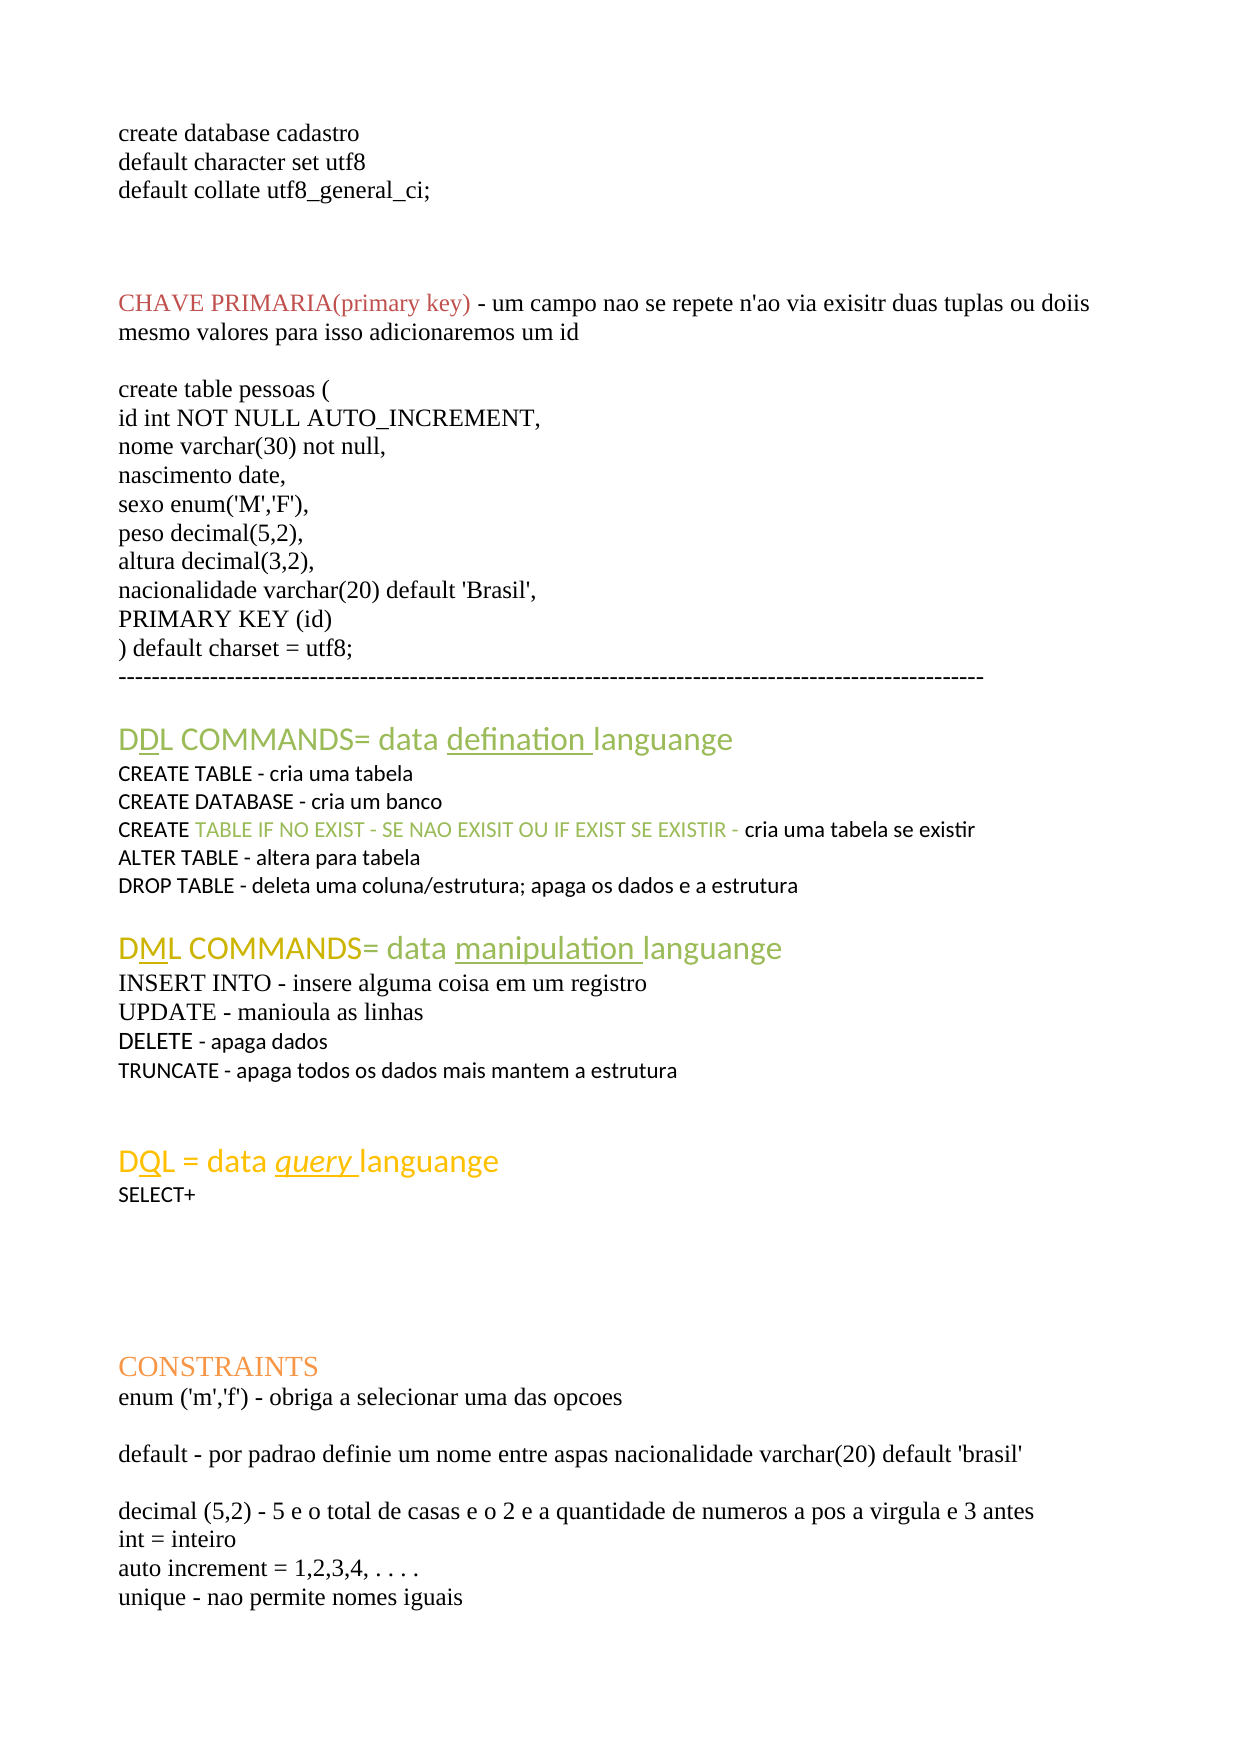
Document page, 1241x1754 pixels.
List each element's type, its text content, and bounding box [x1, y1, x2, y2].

text DDL COMMANDS= data defination languange [118, 718, 1122, 759]
text DQL = data query languange [118, 1140, 1122, 1181]
text TRUNCATE - apaga todos os dados mais mantem a estrutura [118, 1056, 1122, 1084]
text DROP TABLE - deleta uma coluna/estrutura; apaga os dados e a estrutura [118, 871, 1122, 899]
text nascimento date, [118, 460, 1122, 489]
text CREATE TABLE IF NO EXIST - SE NAO EXISIT OU IF EXIST SE EXISTIR - cria uma tabela se existir [118, 815, 1122, 843]
text CHAVE PRIMARIA(primary key) - um campo nao se repete n'ao via exisitr duas tuplas ou doiis mesmo valores para isso adicionaremos um id [118, 288, 1122, 346]
text default character set utf8 [118, 147, 1122, 176]
text peso decimal(5,2), [118, 518, 1122, 546]
text SELECT+ [118, 1181, 1122, 1209]
text auto increment = 1,2,3,4, . . . . [118, 1553, 1122, 1582]
text altura decimal(3,2), [118, 546, 1122, 575]
text ALTER TABLE - altera para tabela [118, 843, 1122, 871]
text -------------------------------------------------------------------------------------------------------- [118, 661, 1122, 690]
text create database cadastro [118, 118, 1122, 147]
text CREATE TABLE - cria uma tabela [118, 759, 1122, 787]
text sexo enum('M','F'), [118, 489, 1122, 518]
text CREATE DATABASE - cria um banco [118, 787, 1122, 815]
text enum ('m','f') - obriga a selecionar uma das opcoes [118, 1382, 1122, 1411]
text create table pessoas ( [118, 374, 1122, 403]
text ) default charset = utf8; [118, 633, 1122, 661]
text decimal (5,2) - 5 e o total de casas e o 2 e a quantidade de numeros a pos a virgula e 3 antes [118, 1496, 1122, 1524]
text CONSTRAINTS [118, 1349, 1122, 1382]
text UPDATE - manioula as linhas [118, 997, 1122, 1025]
text DELETE - apaga dados [118, 1025, 1122, 1056]
text int = inteiro [118, 1524, 1122, 1553]
text nome varchar(30) not null, [118, 431, 1122, 460]
text INSERT INTO - insere alguma coisa em um registro [118, 968, 1122, 997]
text unique - nao permite nomes iguais [118, 1582, 1122, 1611]
text DML COMMANDS= data manipulation languange [118, 927, 1122, 968]
text default - por padrao definie um nome entre aspas nacionalidade varchar(20) default 'brasil' [118, 1439, 1122, 1468]
text id int NOT NULL AUTO_INCREMENT, [118, 403, 1122, 431]
text PRIMARY KEY (id) [118, 604, 1122, 633]
text nacionalidade varchar(20) default 'Brasil', [118, 575, 1122, 604]
text default collate utf8_general_ci; [118, 176, 1122, 204]
